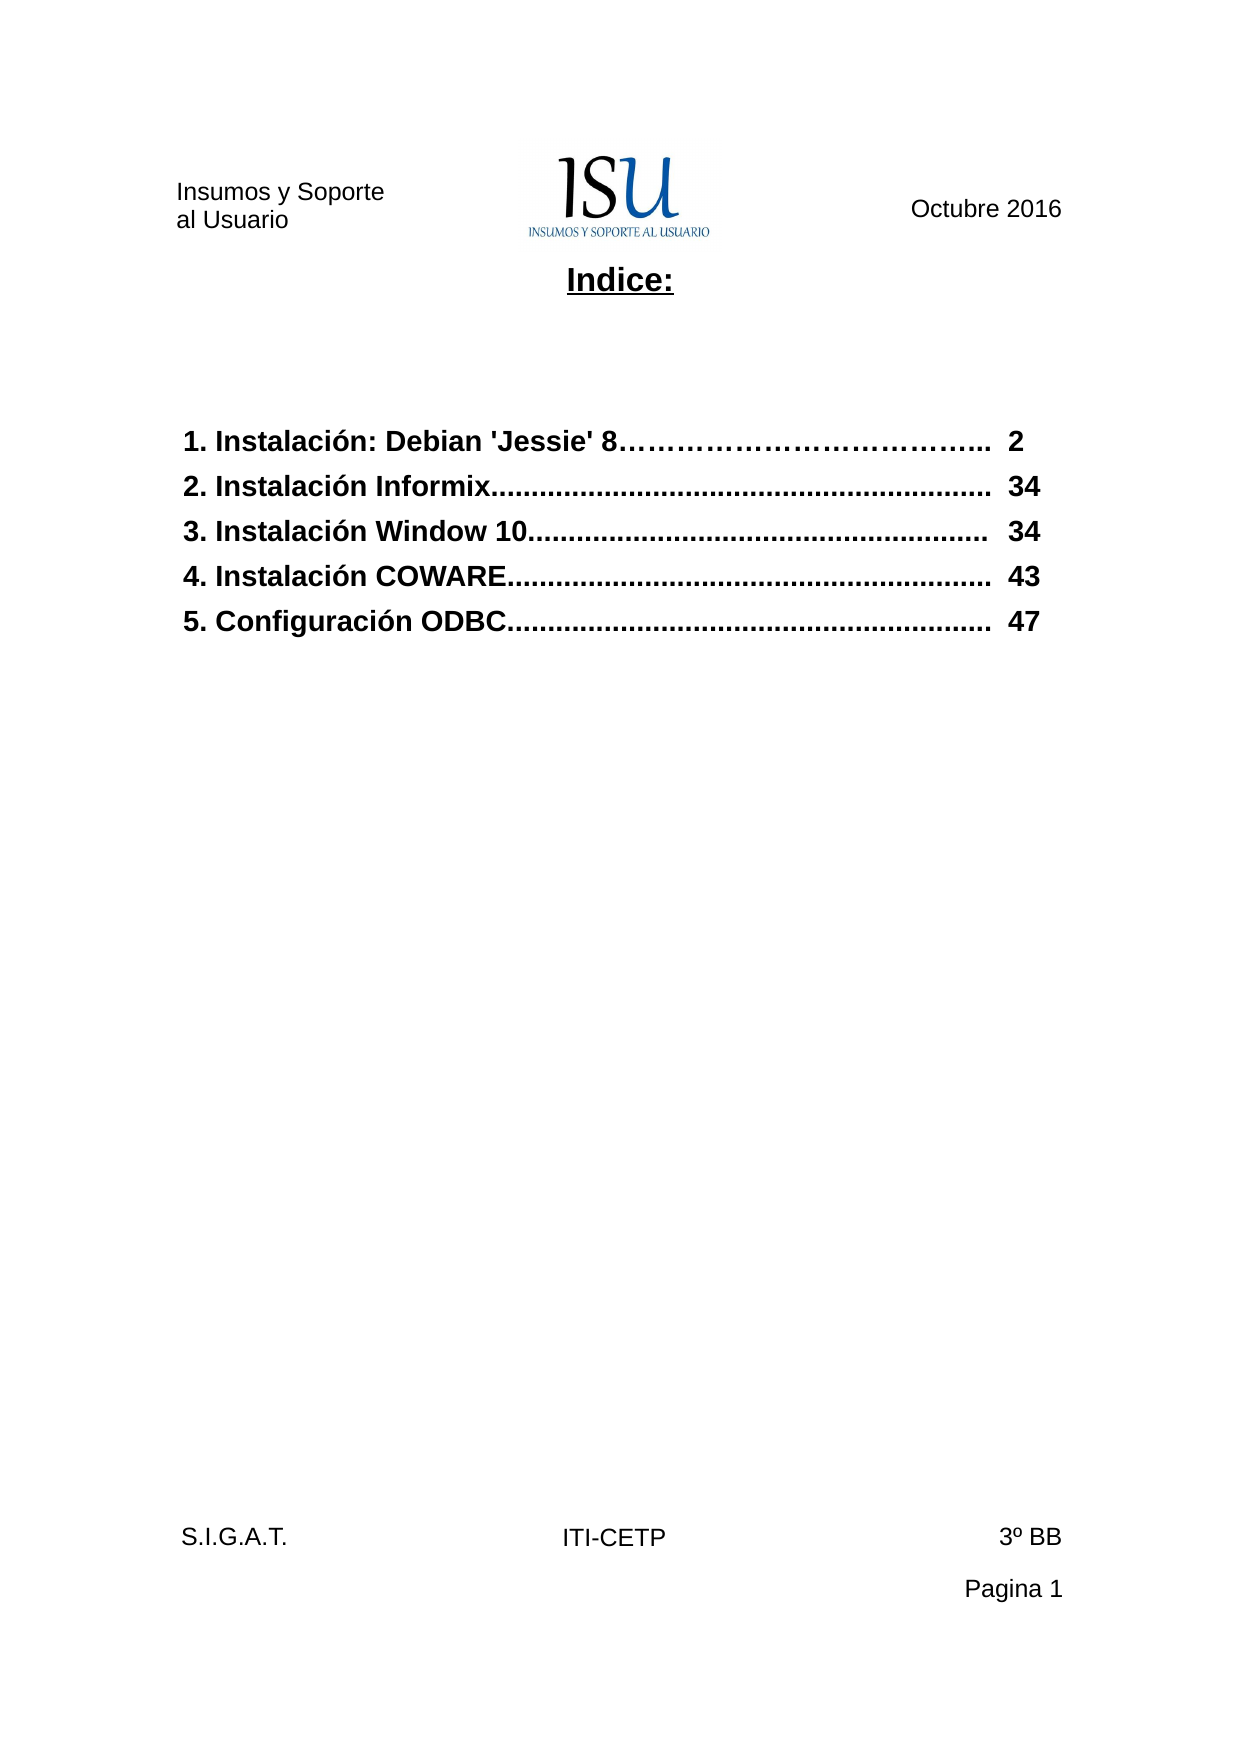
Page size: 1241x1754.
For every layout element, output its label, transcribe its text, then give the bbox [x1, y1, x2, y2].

table_cell 5. Configuración ODBC............................................................ [177, 598, 1002, 643]
table_cell [177, 958, 1002, 1003]
table_cell [1002, 1138, 1068, 1183]
table_cell [1002, 1048, 1068, 1093]
table_cell [177, 1138, 1002, 1183]
table_header 1. Instalación: Debian 'Jessie' 8………………………………... [177, 418, 1002, 463]
table_cell [1002, 958, 1068, 1003]
table_cell [1002, 1318, 1068, 1363]
picture [517, 138, 723, 252]
table_cell [177, 868, 1002, 913]
table_cell 34 [1002, 463, 1068, 508]
table_cell [1002, 733, 1068, 778]
table_header 2 [1002, 418, 1068, 463]
table_cell [177, 1273, 1002, 1318]
table_cell [1002, 778, 1068, 823]
table_cell [1002, 913, 1068, 958]
table_cell 47 [1002, 598, 1068, 643]
table_cell [177, 1003, 1002, 1048]
table_cell [1002, 823, 1068, 868]
table_cell [177, 688, 1002, 733]
table_cell [177, 1318, 1002, 1363]
table_cell [1002, 1228, 1068, 1273]
table_cell 43 [1002, 553, 1068, 598]
table_cell [1002, 1183, 1068, 1228]
table_cell [1002, 643, 1068, 688]
table_cell 34 [1002, 508, 1068, 553]
table_cell [177, 1228, 1002, 1273]
table_cell [177, 1183, 1002, 1228]
table_cell 4. Instalación COWARE............................................................ [177, 553, 1002, 598]
table_cell [177, 733, 1002, 778]
table_cell [1002, 1273, 1068, 1318]
table_cell [177, 1048, 1002, 1093]
table_cell [1002, 1003, 1068, 1048]
table_cell [177, 823, 1002, 868]
table_cell [177, 913, 1002, 958]
table_cell [177, 1093, 1002, 1138]
table_cell 2. Instalación Informix.............................................................. [177, 463, 1002, 508]
table_cell [1002, 868, 1068, 913]
table_cell [177, 778, 1002, 823]
table_cell [1002, 1093, 1068, 1138]
table_cell 3. Instalación Window 10......................................................... [177, 508, 1002, 553]
table_cell [1002, 688, 1068, 733]
table_cell [177, 643, 1002, 688]
text Indice: [177, 260, 1063, 298]
